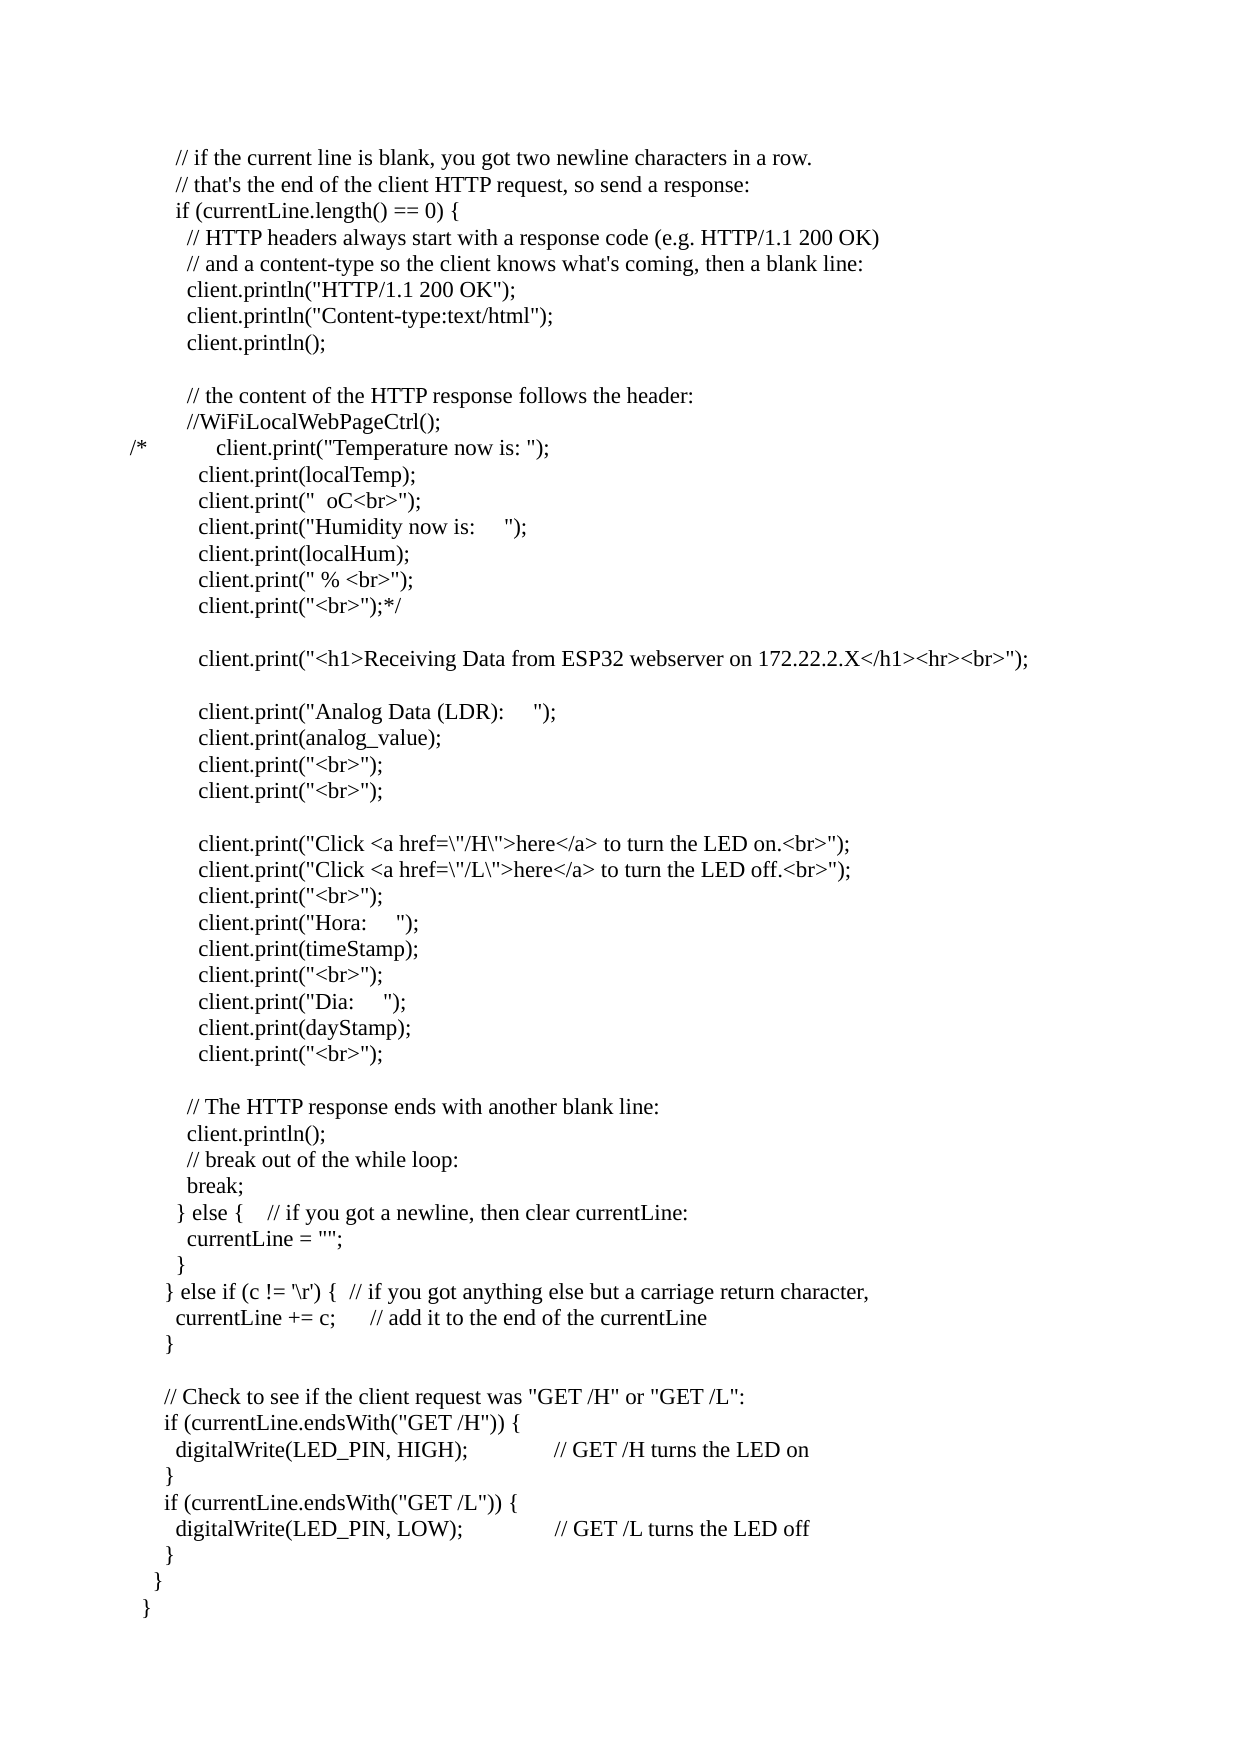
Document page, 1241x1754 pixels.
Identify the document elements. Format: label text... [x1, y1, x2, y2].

text client.print(timeStamp); [118, 935, 1122, 961]
text // break out of the while loop: [118, 1146, 1122, 1172]
text // HTTP headers always start with a response code (e.g. HTTP/1.1 200 OK) [118, 223, 1122, 250]
text client.print("<br>");*/ [118, 592, 1122, 619]
text break; [118, 1172, 1122, 1199]
text } [118, 1251, 1122, 1278]
text if (currentLine.endsWith("GET /L")) { [118, 1488, 1122, 1515]
text client.println(); [118, 1119, 1122, 1146]
text if (currentLine.length() == 0) { [118, 197, 1122, 223]
text } [118, 1330, 1122, 1357]
text } [118, 1541, 1122, 1568]
text client.print(localTemp); [118, 461, 1122, 487]
text client.print("<br>"); [118, 751, 1122, 777]
text } else if (c != '\r') { // if you got anything else but a carriage return character, [118, 1278, 1122, 1304]
text currentLine = ""; [118, 1225, 1122, 1251]
text client.println("Content-type:text/html"); [118, 303, 1122, 329]
text client.print("<h1>Receiving Data from ESP32 webserver on 172.22.2.X</h1><hr><br>"); [118, 645, 1122, 672]
text client.print("Click <a href=\"/H\">here</a> to turn the LED on.<br>"); [118, 830, 1122, 856]
text client.print("<br>"); [118, 882, 1122, 909]
text client.print("Humidity now is: "); [118, 513, 1122, 540]
text client.print(" % <br>"); [118, 566, 1122, 592]
text client.print("Analog Data (LDR): "); [118, 698, 1122, 724]
text client.print(analog_value); [118, 724, 1122, 751]
text // Check to see if the client request was "GET /H" or "GET /L": [118, 1383, 1122, 1409]
text } [118, 1568, 1122, 1594]
text client.print(dayStamp); [118, 1014, 1122, 1041]
text client.println("HTTP/1.1 200 OK"); [118, 276, 1122, 303]
text currentLine += c; // add it to the end of the currentLine [118, 1304, 1122, 1330]
text } [118, 1462, 1122, 1488]
text client.print("Hora: "); [118, 909, 1122, 935]
text if (currentLine.endsWith("GET /H")) { [118, 1409, 1122, 1436]
text client.println(); [118, 329, 1122, 355]
text } else { // if you got a newline, then clear currentLine: [118, 1199, 1122, 1225]
text } [118, 1594, 1122, 1620]
text client.print("Click <a href=\"/L\">here</a> to turn the LED off.<br>"); [118, 856, 1122, 882]
text client.print("Dia: "); [118, 988, 1122, 1014]
text /* client.print("Temperature now is: "); [118, 434, 1122, 461]
text // that's the end of the client HTTP request, so send a response: [118, 171, 1122, 197]
text // The HTTP response ends with another blank line: [118, 1093, 1122, 1119]
text client.print("<br>"); [118, 777, 1122, 803]
text client.print("<br>"); [118, 961, 1122, 988]
text // the content of the HTTP response follows the header: [118, 382, 1122, 408]
text digitalWrite(LED_PIN, HIGH); // GET /H turns the LED on [118, 1436, 1122, 1462]
text // if the current line is blank, you got two newline characters in a row. [118, 144, 1122, 171]
text client.print("<br>"); [118, 1041, 1122, 1067]
text // and a content-type so the client knows what's coming, then a blank line: [118, 250, 1122, 276]
text digitalWrite(LED_PIN, LOW); // GET /L turns the LED off [118, 1515, 1122, 1541]
text client.print(" oC<br>"); [118, 487, 1122, 513]
text client.print(localHum); [118, 540, 1122, 566]
text //WiFiLocalWebPageCtrl(); [118, 408, 1122, 434]
